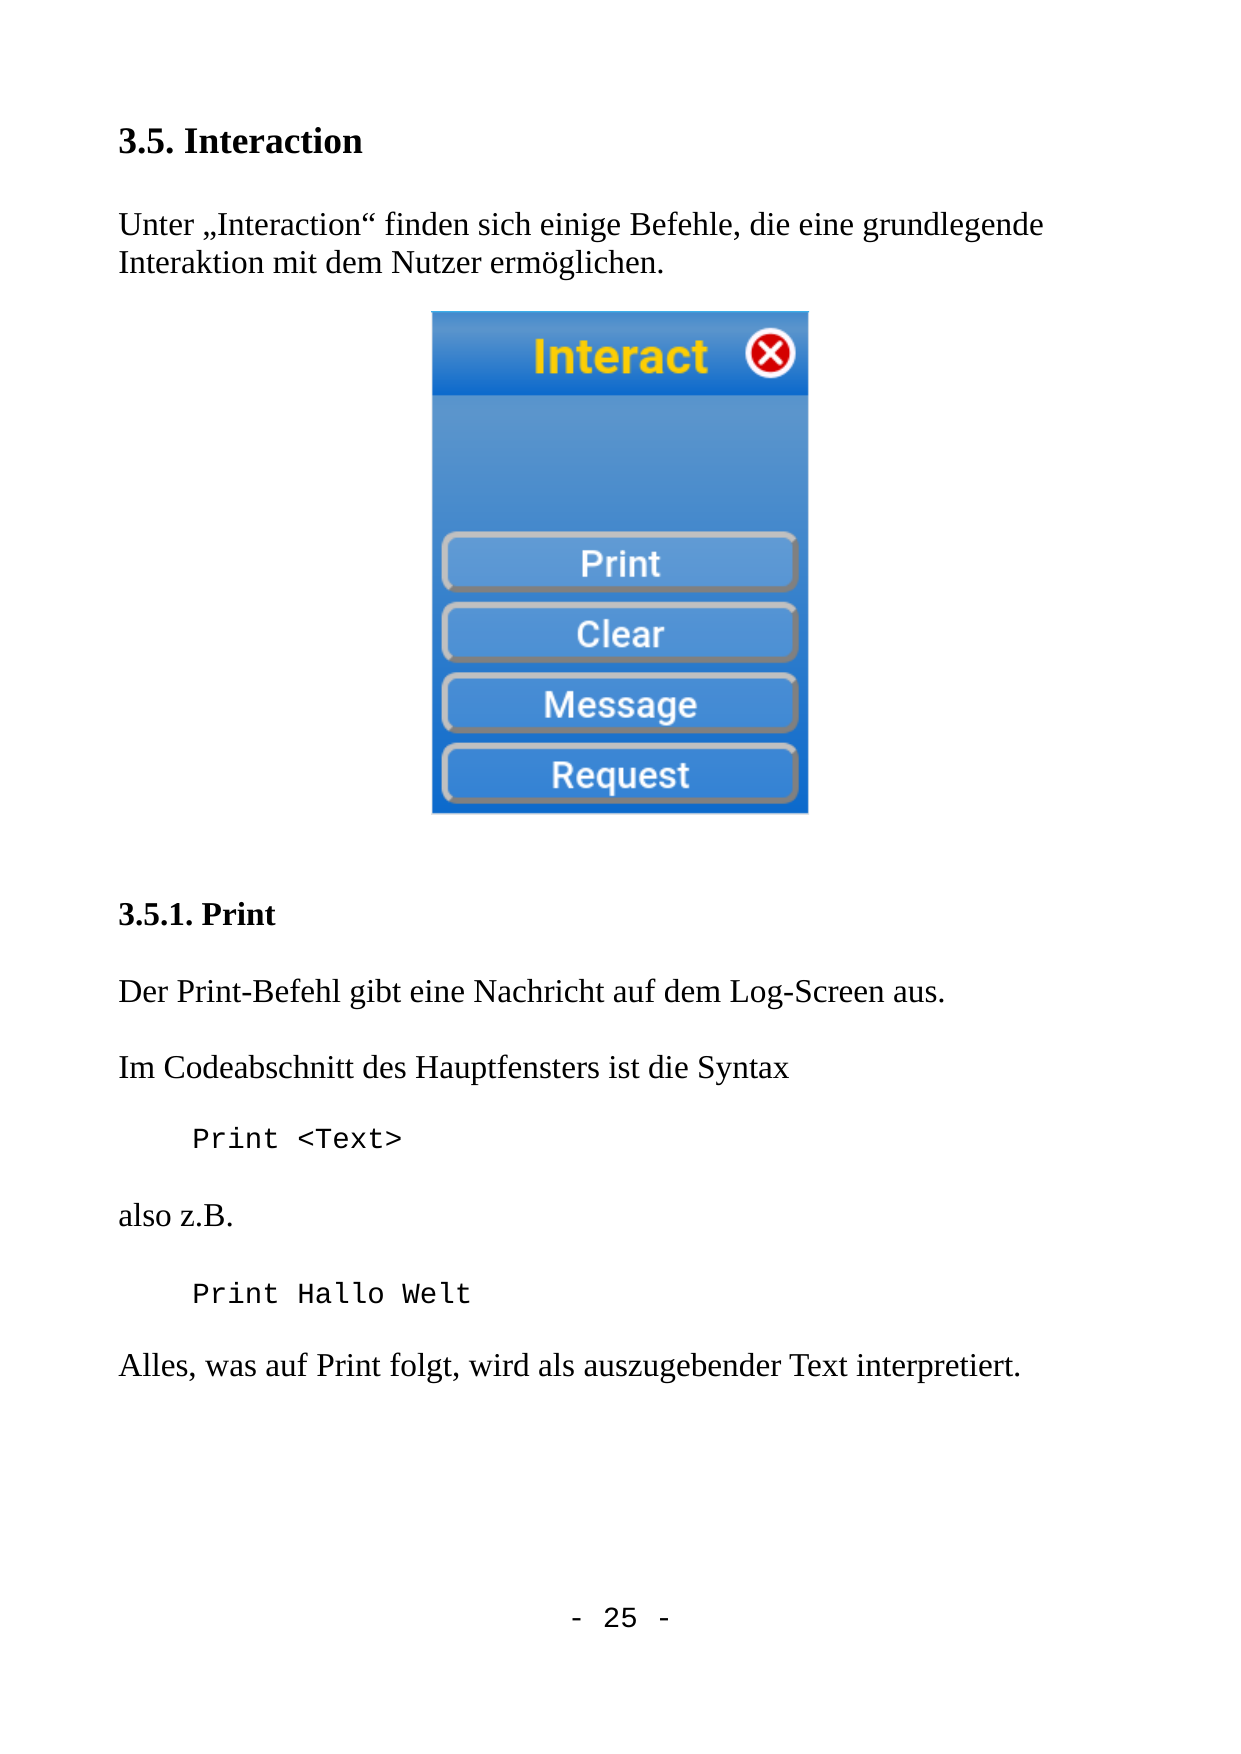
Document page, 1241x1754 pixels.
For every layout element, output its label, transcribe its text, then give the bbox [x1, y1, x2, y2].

picture [431, 311, 810, 815]
text Unter „Interaction“ finden sich einige Befehle, die eine grundlegende Interaktion mit dem Nutzer ermöglichen. [118, 204, 1122, 281]
text also z.B. [118, 1196, 1122, 1234]
text Der Print-Befehl gibt eine Nachricht auf dem Log-Screen aus. [118, 971, 1122, 1009]
text Alles, was auf Print folgt, wird als auszugebender Text interpretiert. [118, 1345, 1122, 1384]
text 3.5.1. Print [118, 894, 1122, 933]
text 3.5. Interaction [118, 118, 1122, 161]
text Print <Text> [118, 1124, 1122, 1157]
text Print Hallo Welt [118, 1272, 1122, 1312]
text Im Codeabschnitt des Hauptfensters ist die Syntax [118, 1048, 1122, 1086]
